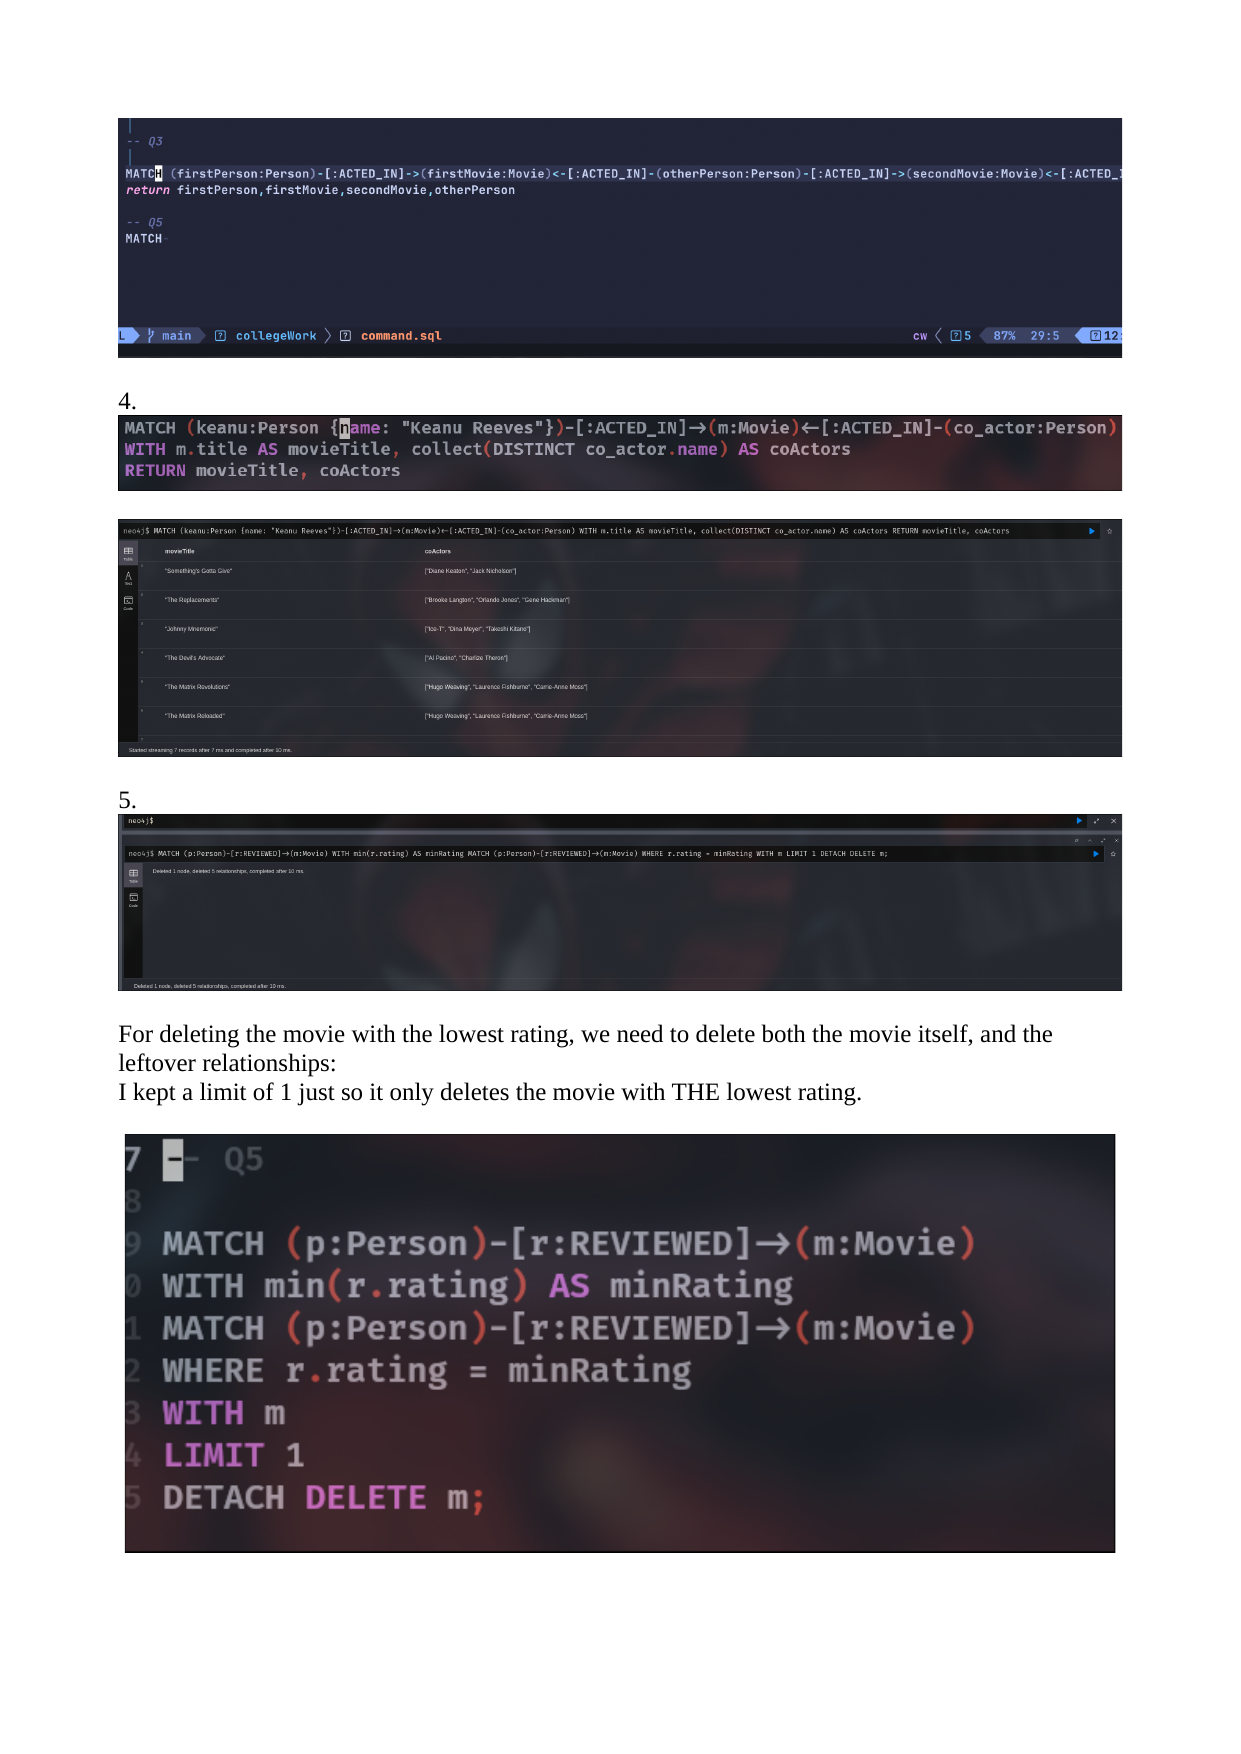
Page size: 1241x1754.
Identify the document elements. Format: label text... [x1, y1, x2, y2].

picture [118, 415, 1123, 491]
picture [124, 1134, 1116, 1553]
picture [118, 814, 1123, 991]
picture [118, 118, 1123, 358]
picture [118, 519, 1123, 757]
text 4. [118, 386, 1122, 415]
text 5. [118, 785, 1122, 814]
text I kept a limit of 1 just so it only deletes the movie with THE lowest rating. [118, 1077, 1122, 1105]
text For deleting the movie with the lowest rating, we need to delete both the movie itself, and the leftover relationships: [118, 1019, 1122, 1077]
